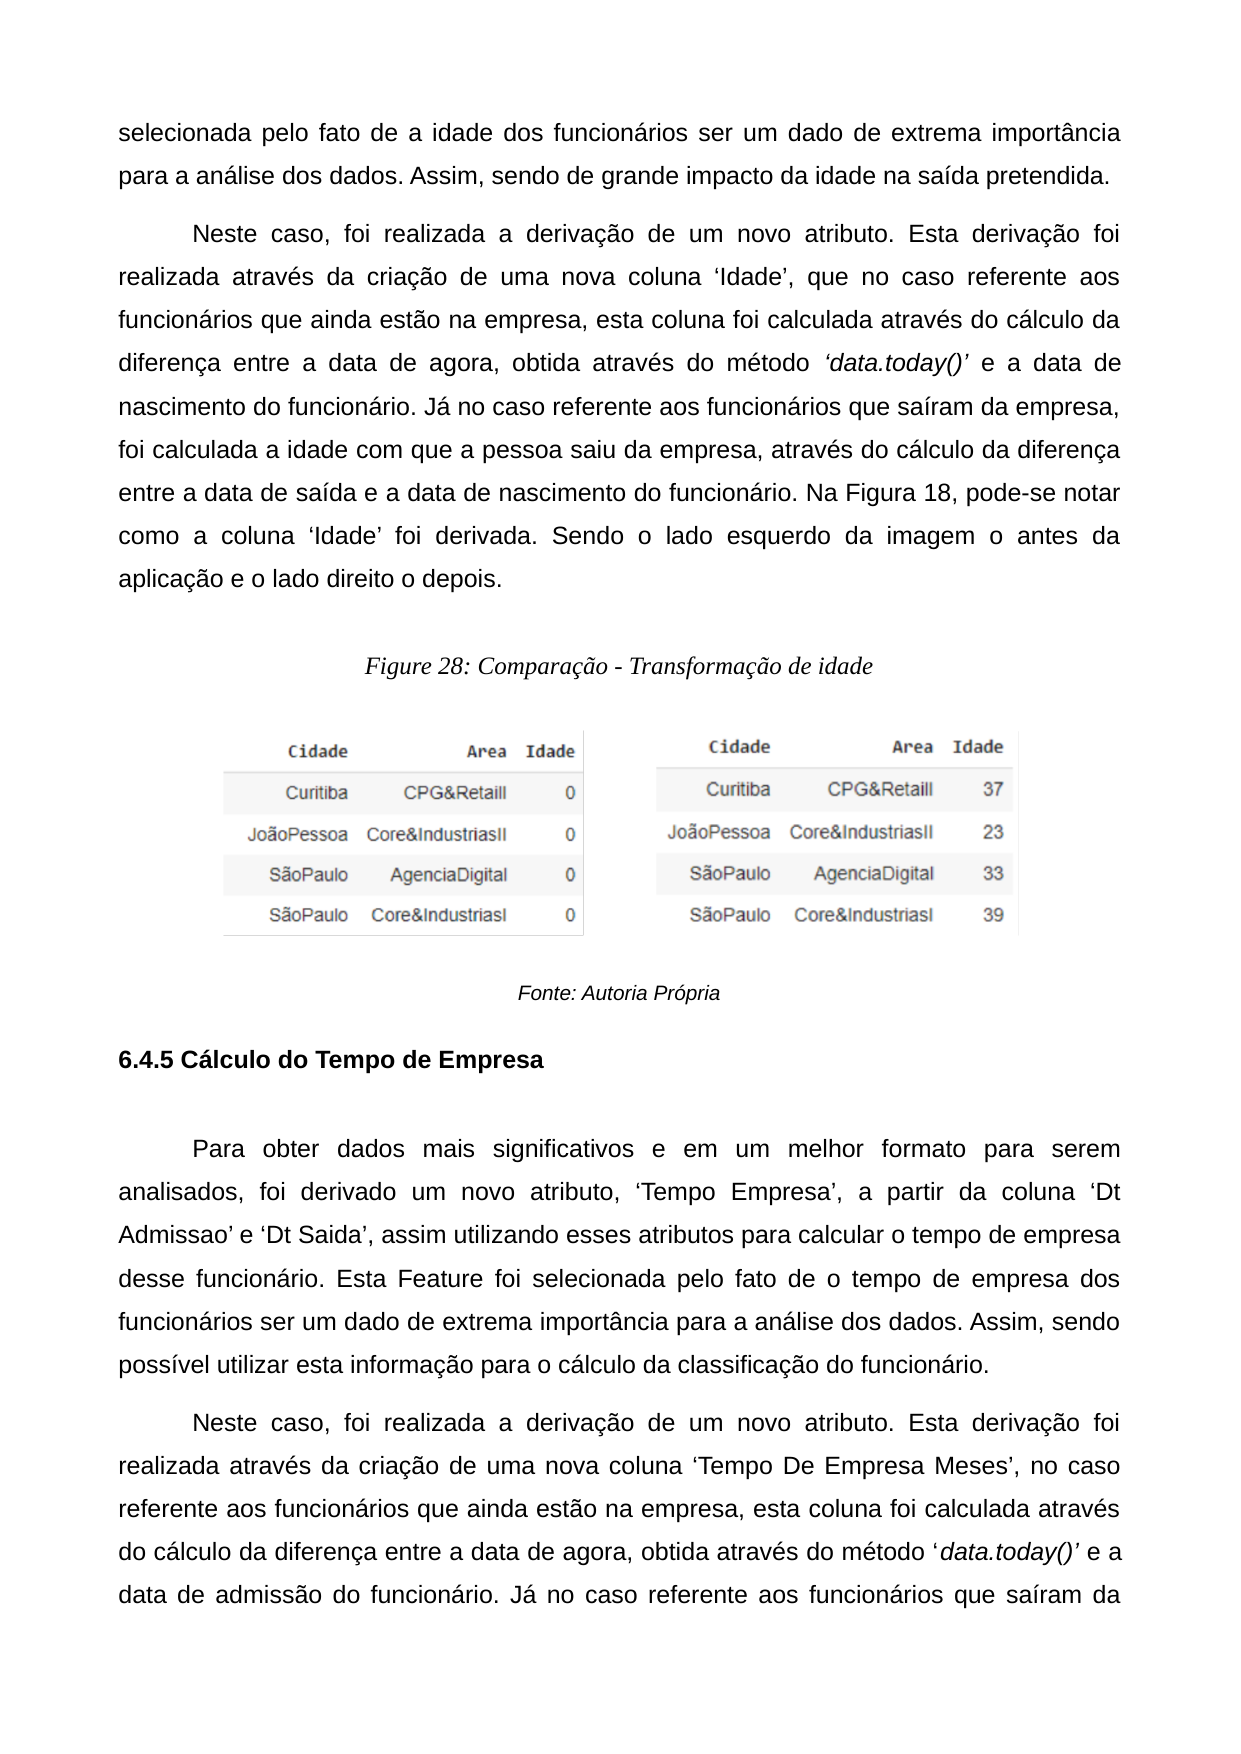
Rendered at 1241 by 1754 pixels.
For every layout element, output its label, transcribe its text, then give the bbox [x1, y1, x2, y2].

text Figure 28: Comparação - Transformação de idade [118, 651, 1122, 679]
text Neste caso, foi realizada a derivação de um novo atributo. Esta derivação foi realizada através da criação de uma nova coluna ‘Idade’, que no caso referente aos funcionários que ainda estão na empresa, esta coluna foi calculada através do cálculo da diferença entre a data de agora, obtida através do método ‘data.today()’ e a data de nascimento do funcionário. Já no caso referente aos funcionários que saíram da empresa, foi calculada a idade com que a pessoa saiu da empresa, através do cálculo da diferença entre a data de saída e a data de nascimento do funcionário. Na Figura 18, pode-se notar como a coluna ‘Idade’ foi derivada. Sendo o lado esquerdo da imagem o antes da aplicação e o lado direito o depois. [118, 219, 1122, 593]
picture [118, 715, 1123, 969]
text Fonte: Autoria Própria [118, 969, 1122, 1004]
text Neste caso, foi realizada a derivação de um novo atributo. Esta derivação foi realizada através da criação de uma nova coluna ‘Tempo De Empresa Meses’, no caso referente aos funcionários que ainda estão na empresa, esta coluna foi calculada através do cálculo da diferença entre a data de agora, obtida através do método ‘data.today()’ e a data de admissão do funcionário. Já no caso referente aos funcionários que saíram da [118, 1408, 1122, 1609]
text [118, 622, 1122, 651]
subtitle 6.4.5 Cálculo do Tempo de Empresa [118, 1045, 1122, 1074]
text Para obter dados mais significativos e em um melhor formato para serem analisados, foi derivado um novo atributo, ‘Tempo Empresa’, a partir da coluna ‘Dt Admissao’ e ‘Dt Saida’, assim utilizando esses atributos para calcular o tempo de empresa desse funcionário. Esta Feature foi selecionada pelo fato de o tempo de empresa dos funcionários ser um dado de extrema importância para a análise dos dados. Assim, sendo possível utilizar esta informação para o cálculo da classificação do funcionário. [118, 1134, 1122, 1379]
text selecionada pelo fato de a idade dos funcionários ser um dado de extrema importância para a análise dos dados. Assim, sendo de grande impacto da idade na saída pretendida. [118, 118, 1122, 190]
text [118, 679, 1122, 715]
